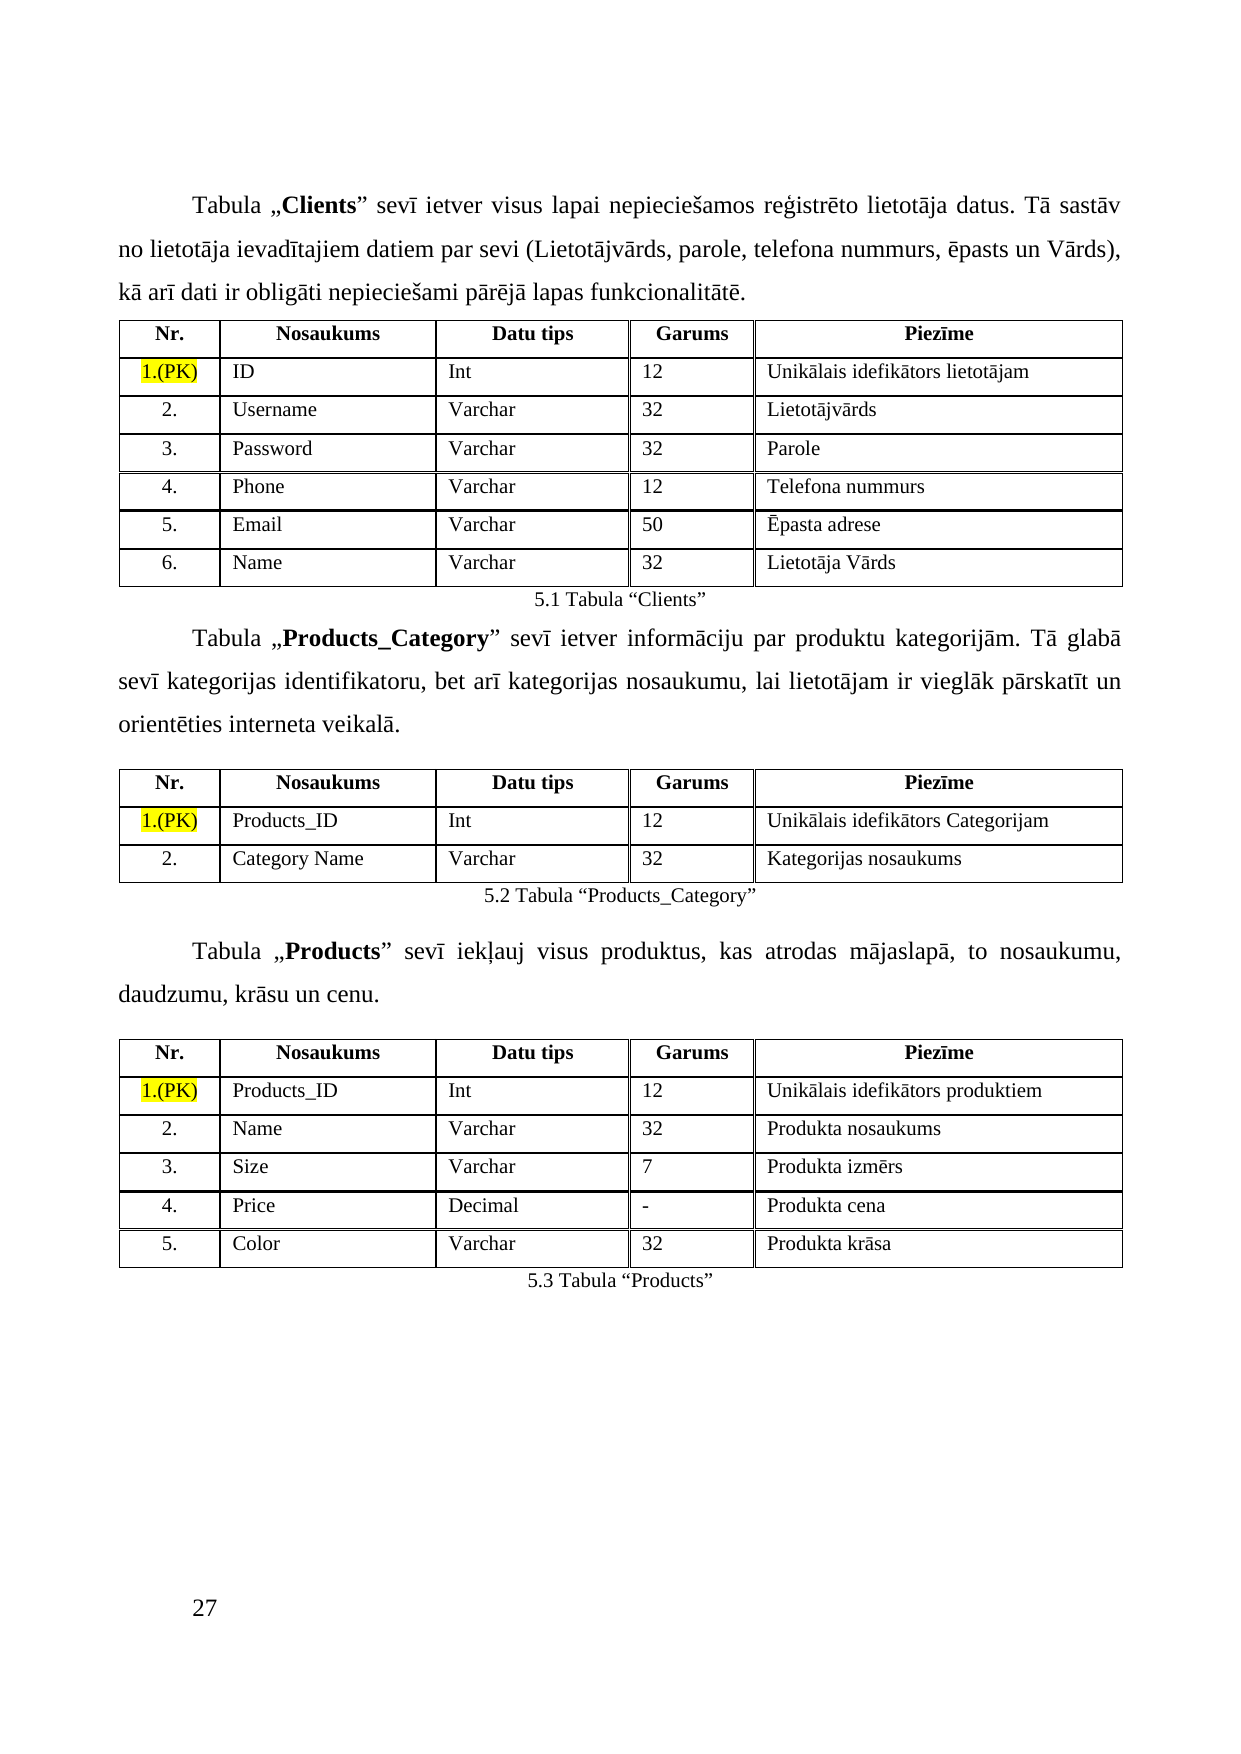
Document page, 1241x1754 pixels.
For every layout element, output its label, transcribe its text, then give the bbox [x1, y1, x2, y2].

table_cell Varchar [437, 474, 628, 509]
table_cell Email [221, 512, 435, 548]
table_cell Unikālais idefikātors lietotājam [756, 359, 1122, 395]
table_cell Price [221, 1193, 435, 1228]
table_cell Parole [756, 435, 1122, 471]
text Tabula „Clients” sevī ietver visus lapai nepieciešamos reģistrēto lietotāja datus. Tā sastāv no lietotāja ievadītajiem datiem par sevi (Lietotājvārds, parole, telefona nummurs, ēpasts un Vārds), kā arī dati ir obligāti nepieciešami pārējā lapas funkcionalitātē. [118, 191, 1122, 306]
table_cell 32 [631, 435, 753, 471]
table_cell 12 [631, 1078, 753, 1114]
table_cell Color [221, 1231, 435, 1267]
table_cell Products_ID [221, 808, 435, 844]
table_cell Produkta nosaukums [756, 1116, 1122, 1152]
table_cell Unikālais idefikātors Categorijam [756, 808, 1122, 844]
table_cell 32 [631, 397, 753, 433]
text Tabula „Products_Category” sevī ietver informāciju par produktu kategorijām. Tā glabā sevī kategorijas identifikatoru, bet arī kategorijas nosaukumu, lai lietotājam ir vieglāk pārskatīt un orientēties interneta veikalā. [118, 623, 1122, 738]
table_cell 5. [120, 512, 219, 548]
table_cell Varchar [437, 1231, 628, 1267]
table_cell Category Name [221, 846, 435, 882]
table_cell Varchar [437, 512, 628, 548]
table_cell Lietotāja Vārds [756, 550, 1122, 586]
table_cell Produkta krāsa [756, 1231, 1122, 1267]
table_cell Phone [221, 474, 435, 509]
table_cell Telefona nummurs [756, 474, 1122, 509]
table_cell 50 [631, 512, 753, 548]
table_header Piezīme [756, 770, 1122, 806]
text Tabula „Products” sevī iekļauj visus produktus, kas atrodas mājaslapā, to nosaukumu, daudzumu, krāsu un cenu. [118, 936, 1122, 1008]
table_cell Varchar [437, 550, 628, 586]
table_cell 32 [631, 550, 753, 586]
table_cell 6. [120, 550, 219, 586]
table_cell Decimal [437, 1193, 628, 1228]
text 5.3 Tabula “Products” [118, 1268, 1122, 1292]
table_cell Ēpasta adrese [756, 512, 1122, 548]
table_cell 12 [631, 359, 753, 395]
table_cell Int [437, 359, 628, 395]
table_header Nosaukums [221, 321, 435, 357]
table_cell Kategorijas nosaukums [756, 846, 1122, 882]
table_cell - [631, 1193, 753, 1228]
table_header Nr. [120, 1040, 219, 1076]
table_header Piezīme [756, 321, 1122, 357]
table_cell Lietotājvārds [756, 397, 1122, 433]
table_cell Unikālais idefikātors produktiem [756, 1078, 1122, 1114]
table_header Nr. [120, 770, 219, 806]
table_cell 32 [631, 1231, 753, 1267]
table_header Garums [631, 1040, 753, 1076]
table_header Datu tips [437, 1040, 628, 1076]
table_cell 32 [631, 1116, 753, 1152]
table_header Datu tips [437, 321, 628, 357]
table_cell Size [221, 1154, 435, 1190]
table_cell Varchar [437, 846, 628, 882]
table_cell Varchar [437, 1116, 628, 1152]
table_cell 12 [631, 808, 753, 844]
table_cell 32 [631, 846, 753, 882]
table_cell 2. [120, 1116, 219, 1152]
table_cell Produkta cena [756, 1193, 1122, 1228]
table_cell 5. [120, 1231, 219, 1267]
table_cell 1.(PK) [120, 1078, 219, 1114]
table_header Piezīme [756, 1040, 1122, 1076]
table_header Nr. [120, 321, 219, 357]
table_cell Produkta izmērs [756, 1154, 1122, 1190]
table_header Nosaukums [221, 1040, 435, 1076]
table_cell 4. [120, 1193, 219, 1228]
text 5.2 Tabula “Products_Category” [118, 883, 1122, 907]
table_cell Int [437, 1078, 628, 1114]
table_cell Int [437, 808, 628, 844]
table_cell Name [221, 1116, 435, 1152]
table_header Nosaukums [221, 770, 435, 806]
text 5.1 Tabula “Clients” [118, 587, 1122, 611]
table_cell Varchar [437, 1154, 628, 1190]
table_cell 1.(PK) [120, 359, 219, 395]
table_cell 7 [631, 1154, 753, 1190]
table_cell 3. [120, 1154, 219, 1190]
table_header Garums [631, 770, 753, 806]
table_cell Password [221, 435, 435, 471]
table_cell Username [221, 397, 435, 433]
table_cell 4. [120, 474, 219, 509]
table_cell Varchar [437, 397, 628, 433]
table_cell 2. [120, 397, 219, 433]
table_cell Varchar [437, 435, 628, 471]
table_cell ID [221, 359, 435, 395]
table_cell 12 [631, 474, 753, 509]
table_header Datu tips [437, 770, 628, 806]
table_cell 2. [120, 846, 219, 882]
table_cell 3. [120, 435, 219, 471]
table_cell 1.(PK) [120, 808, 219, 844]
table_header Garums [631, 321, 753, 357]
table_cell Name [221, 550, 435, 586]
table_cell Products_ID [221, 1078, 435, 1114]
